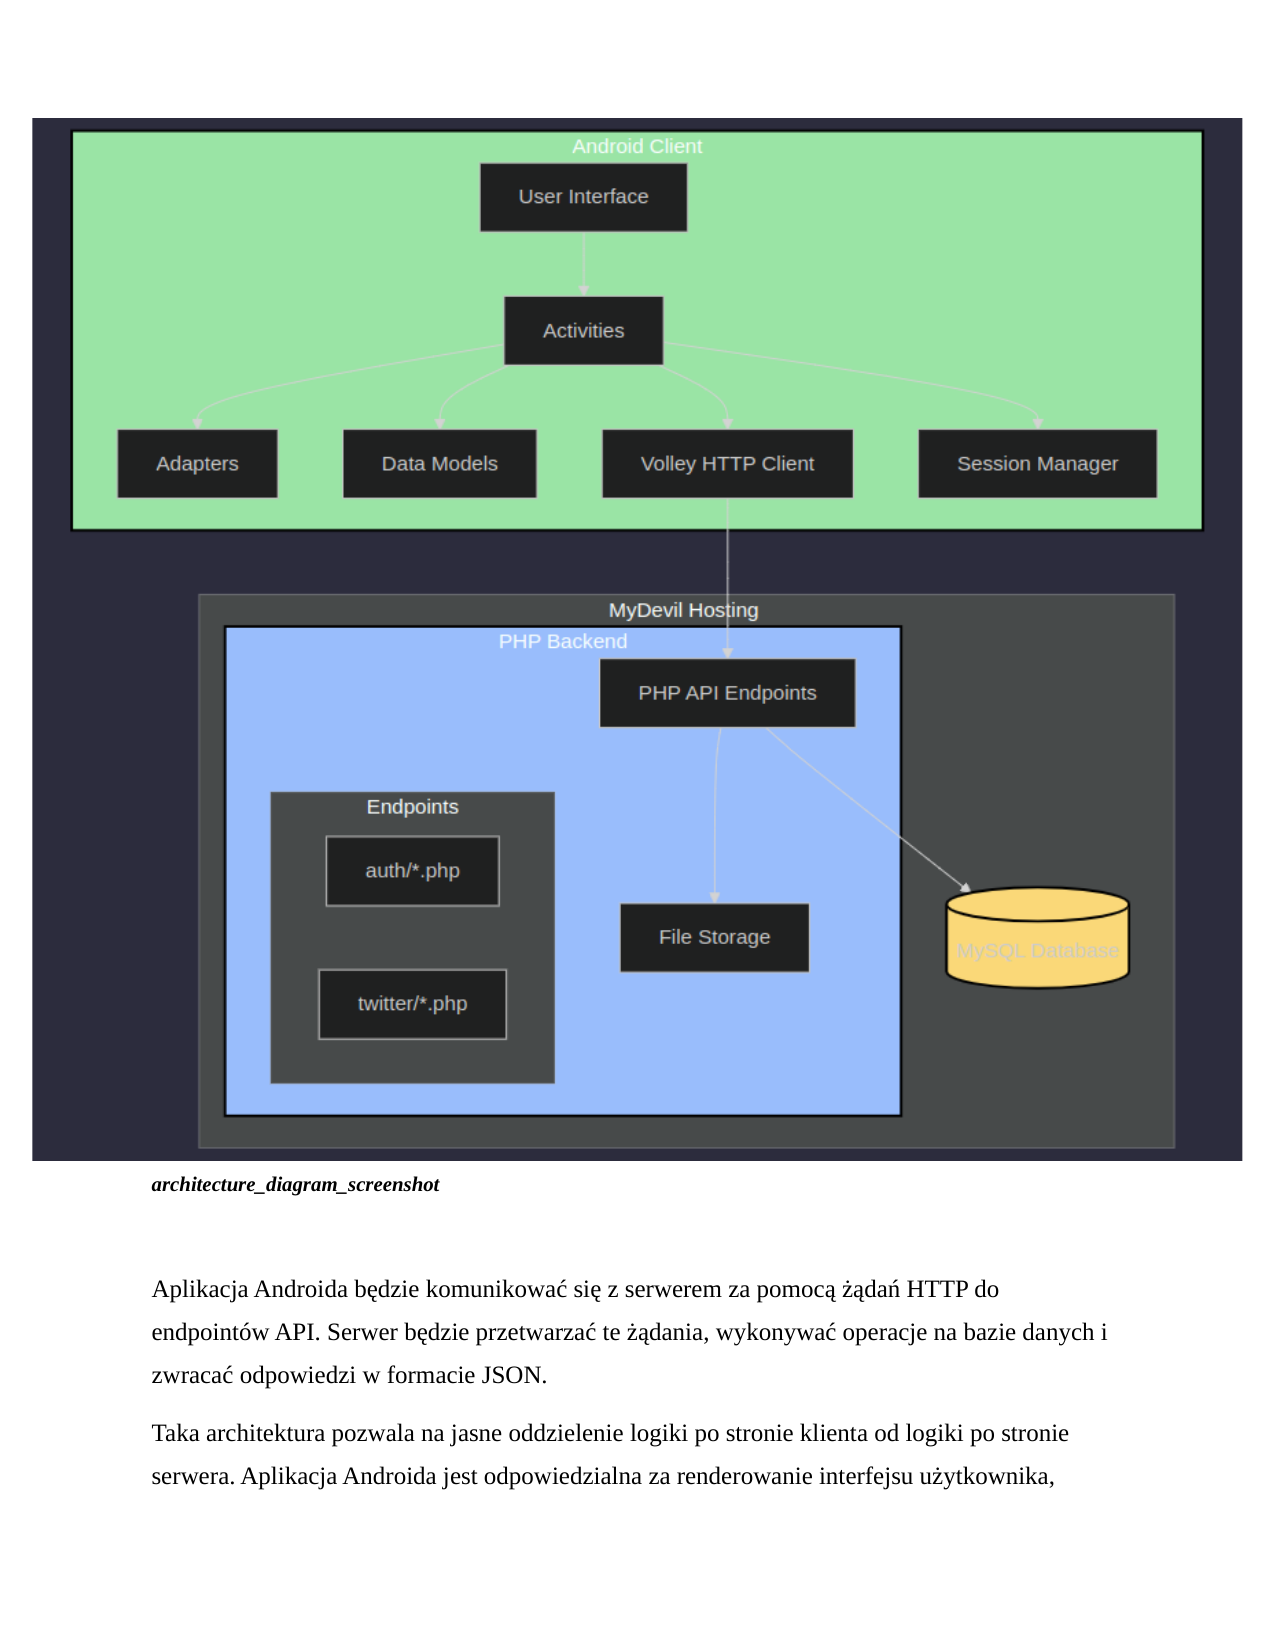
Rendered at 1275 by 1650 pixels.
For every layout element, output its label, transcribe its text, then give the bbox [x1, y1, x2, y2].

text Taka architektura pozwala na jasne oddzielenie logiki po stronie klienta od logiki po stronie serwera. Aplikacja Androida jest odpowiedzialna za renderowanie interfejsu użytkownika, [151, 1418, 1123, 1489]
text Aplikacja Androida będzie komunikować się z serwerem za pomocą żądań HTTP do endpointów API. Serwer będzie przetwarzać te żądania, wykonywać operacje na bazie danych i zwracać odpowiedzi w formacie JSON. [151, 1274, 1123, 1389]
picture [32, 118, 1243, 1161]
text architecture_diagram_screenshot [151, 1161, 1123, 1196]
